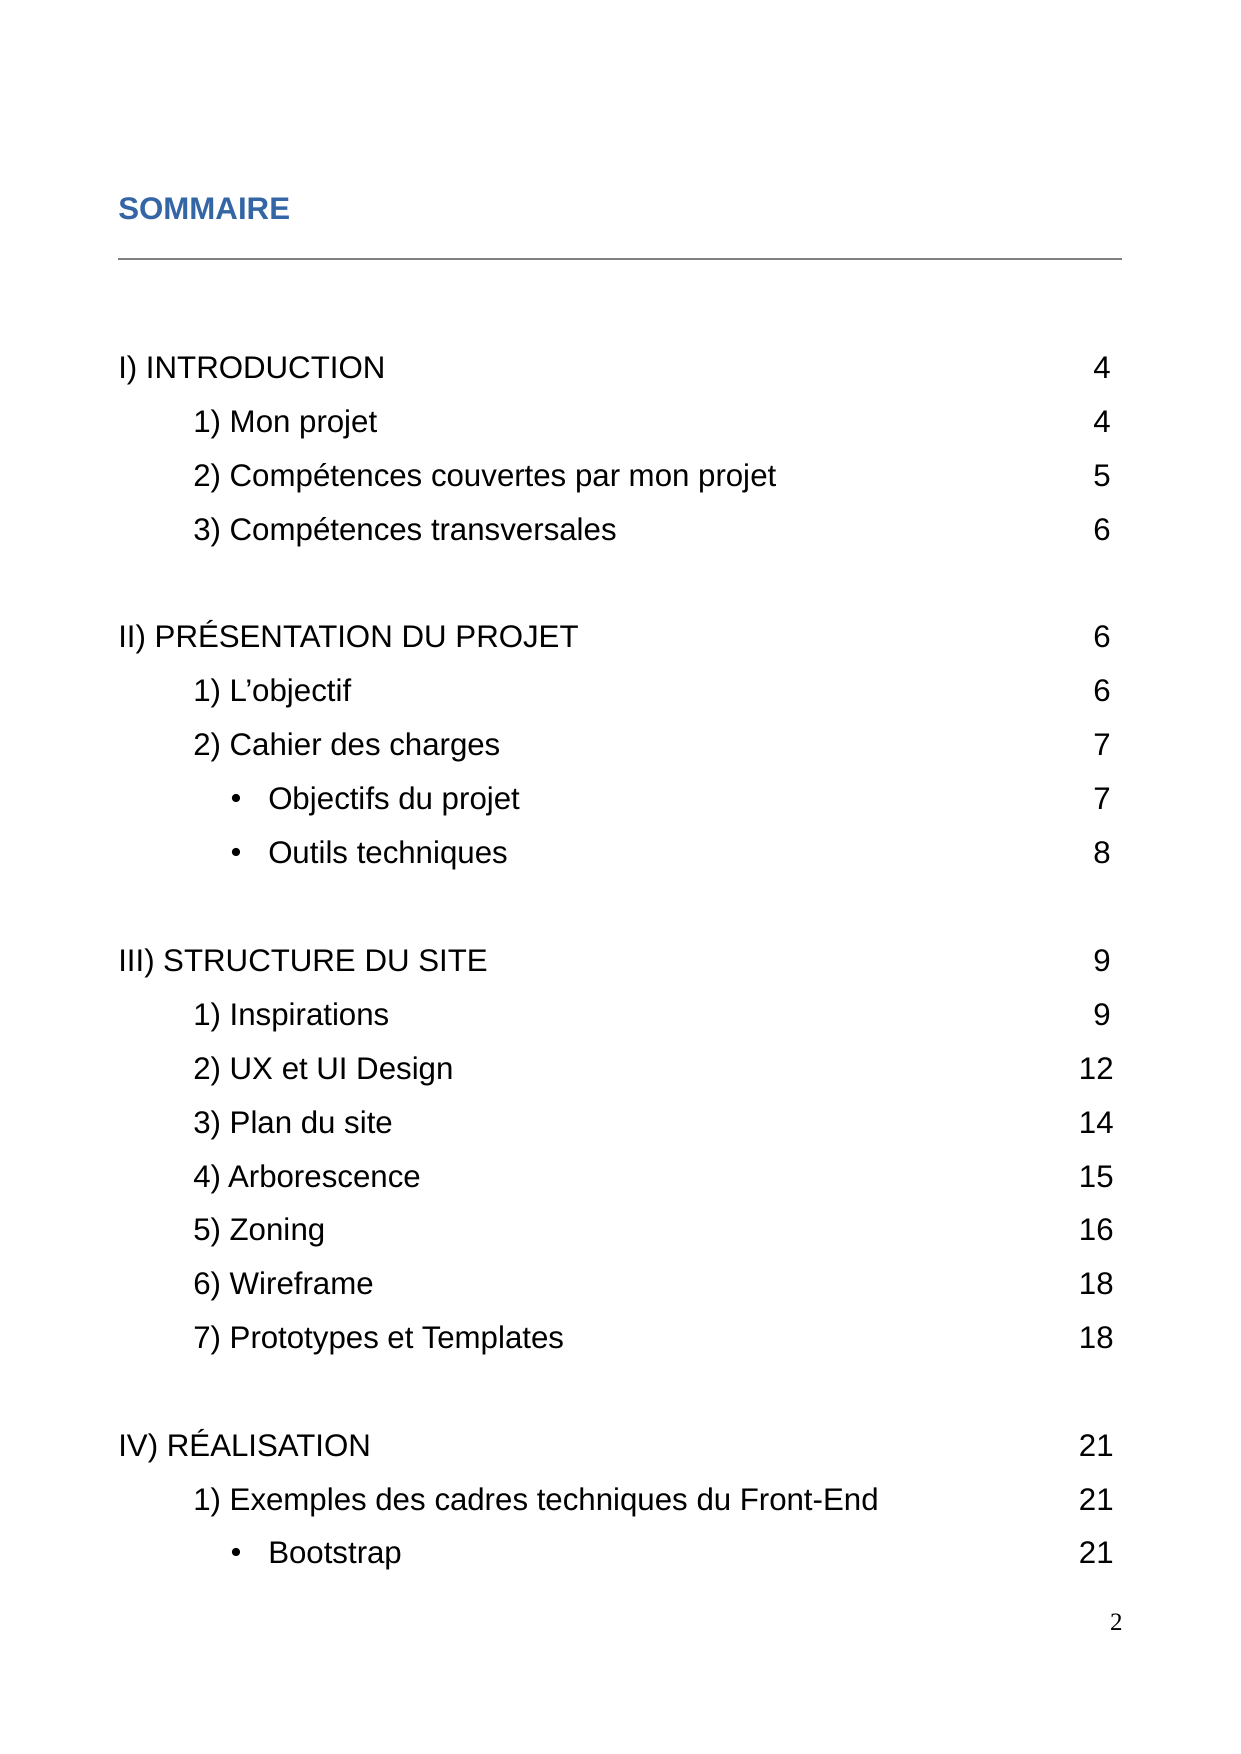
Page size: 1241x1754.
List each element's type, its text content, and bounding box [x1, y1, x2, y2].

text 5) Zoning 16 [118, 1211, 1122, 1247]
text 1) Exemples des cadres techniques du Front-End 21 [118, 1481, 1122, 1517]
list Objectifs du projet 7 [231, 780, 1122, 816]
text IV) RÉALISATION 21 [118, 1427, 1122, 1463]
text 2) Cahier des charges 7 [118, 726, 1122, 762]
text 6) Wireframe 18 [118, 1265, 1122, 1301]
list Outils techniques 8 [231, 834, 1122, 870]
text 1) Inspirations 9 [118, 996, 1122, 1032]
text 2) UX et UI Design 12 [118, 1050, 1122, 1086]
list Bootstrap 21 [231, 1534, 1122, 1571]
text 1) L’objectif 6 [118, 672, 1122, 708]
text 2) Compétences couvertes par mon projet 5 [118, 457, 1122, 493]
text SOMMAIRE [118, 190, 1122, 226]
text 7) Prototypes et Templates 18 [118, 1319, 1122, 1355]
text II) PRÉSENTATION DU PROJET 6 [118, 618, 1122, 654]
text 4) Arborescence 15 [118, 1158, 1122, 1193]
text 3) Compétences transversales 6 [118, 511, 1122, 547]
text 3) Plan du site 14 [118, 1104, 1122, 1140]
text I) INTRODUCTION 4 1) Mon projet 4 [118, 349, 1122, 439]
text III) STRUCTURE DU SITE 9 [118, 942, 1122, 978]
